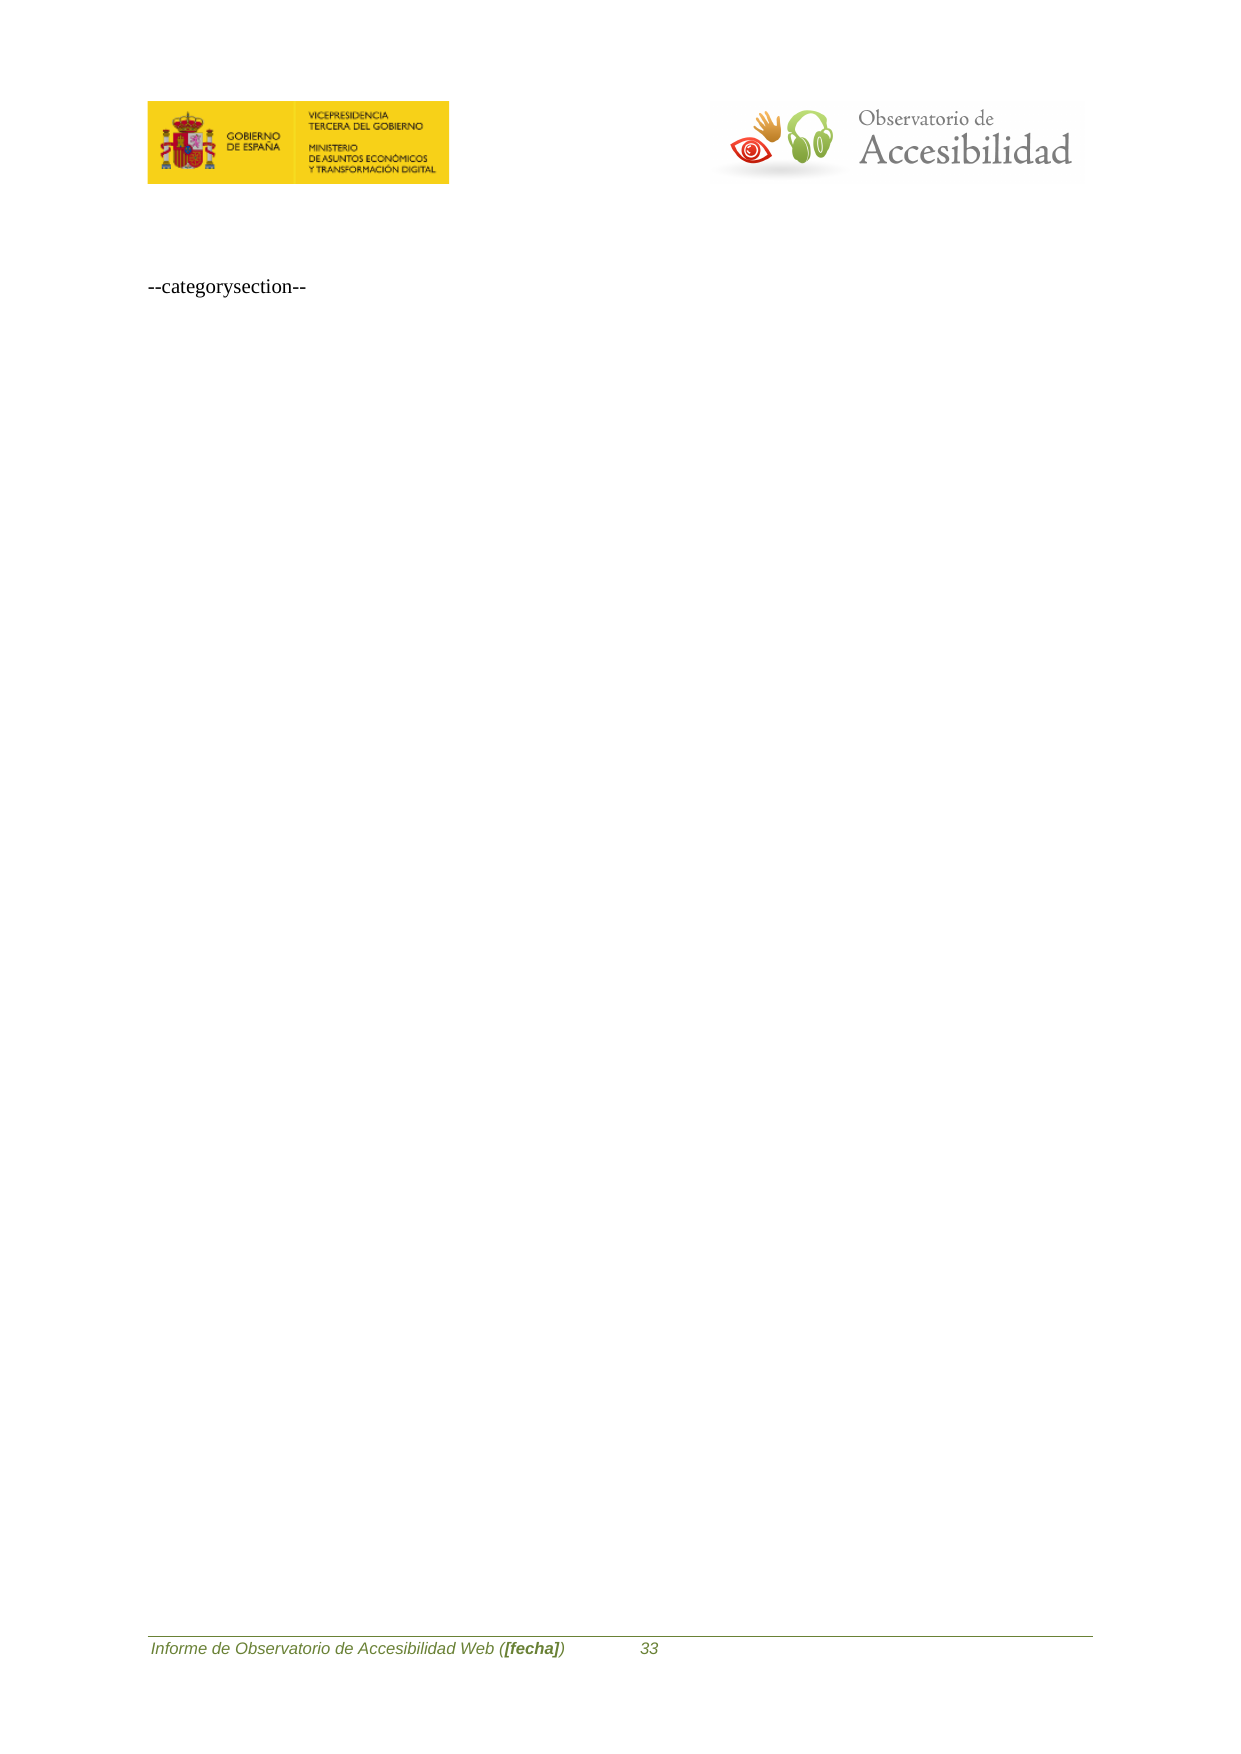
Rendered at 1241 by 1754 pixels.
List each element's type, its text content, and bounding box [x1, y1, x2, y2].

text --categorysection-- [148, 274, 1092, 298]
picture [147, 101, 450, 184]
picture [710, 101, 1086, 184]
